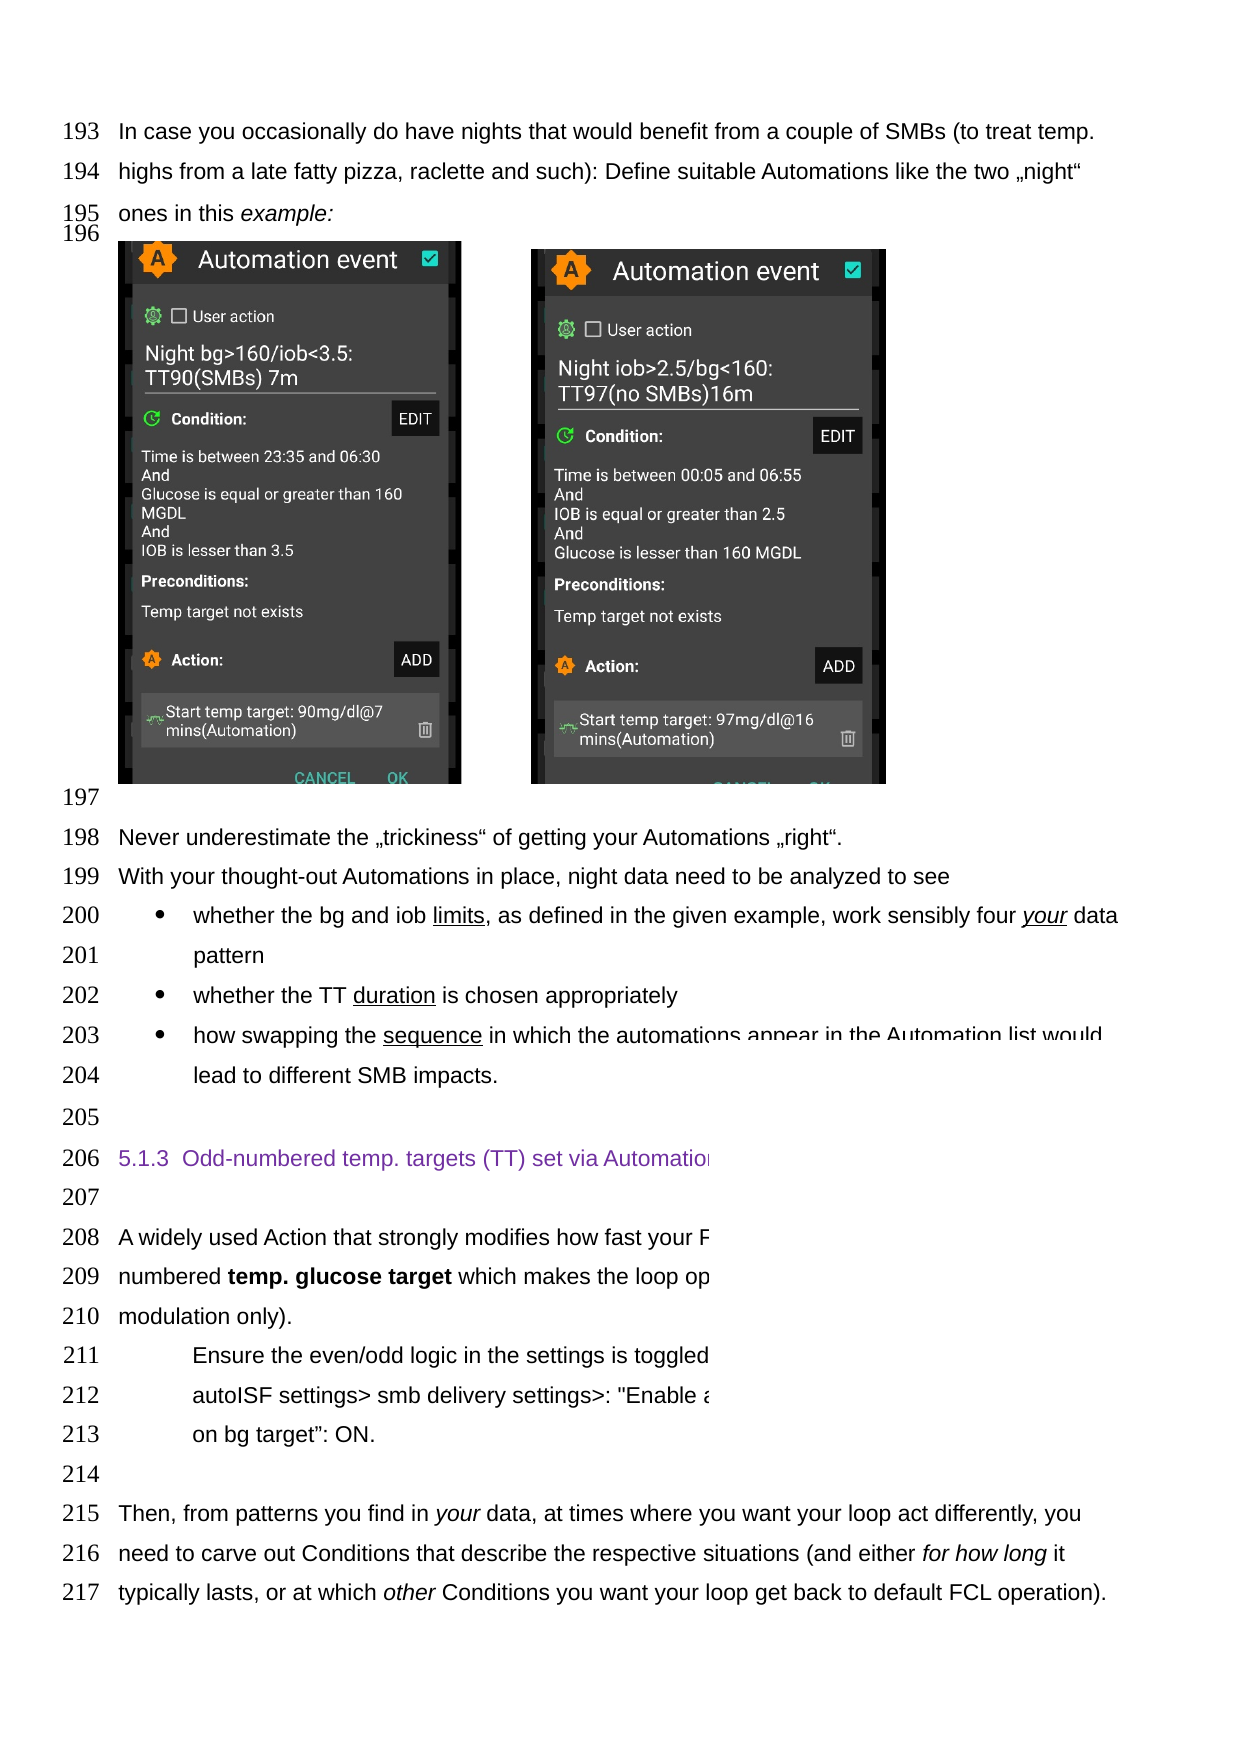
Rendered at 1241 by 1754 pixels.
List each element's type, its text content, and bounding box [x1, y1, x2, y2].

text Ensure the even/odd logic in the settings is toggled on in Preferences> openAPS SMB> autoISF settings> smb delivery settings>: "Enable alternative activation of SMB depending on bg target”: ON. [192, 1342, 709, 1448]
text In case you occasionally do have nights that would benefit from a couple of SMBs (to treat temp. highs from a late fatty pizza, raclette and such): Define suitable Automations like the two „night“ ones in this example: [118, 118, 1122, 227]
text Never underestimate the „trickiness“ of getting your Automations „right“. [118, 823, 1122, 850]
text With your thought-out Automations in place, night data need to be analyzed to see [118, 863, 1122, 889]
list whether the bg and iob limits, as defined in the given example, work sensibly four your data pattern [156, 902, 1122, 969]
text Then, from patterns you find in your data, at times where you want your loop act differently, you need to carve out Conditions that describe the respective situations (and either for how long it typically lasts, or at which other Conditions you want your loop get back to default FCL operation). [118, 1500, 1122, 1606]
list whether the TT duration is chosen appropriately [156, 982, 1122, 1009]
text 5.1.3 Odd-numbered temp. targets (TT) set via Automation, to block SMBs [118, 1145, 709, 1171]
list how swapping the sequence in which the automations appear in the Automation list would lead to different SMB impacts. [156, 1022, 1122, 1089]
text A widely used Action that strongly modifies how fast your FCL can add more iob is setting an odd-numbered temp. glucose target which makes the loop operate without giving any SMBs (%TBR modulation only). [118, 1224, 709, 1329]
